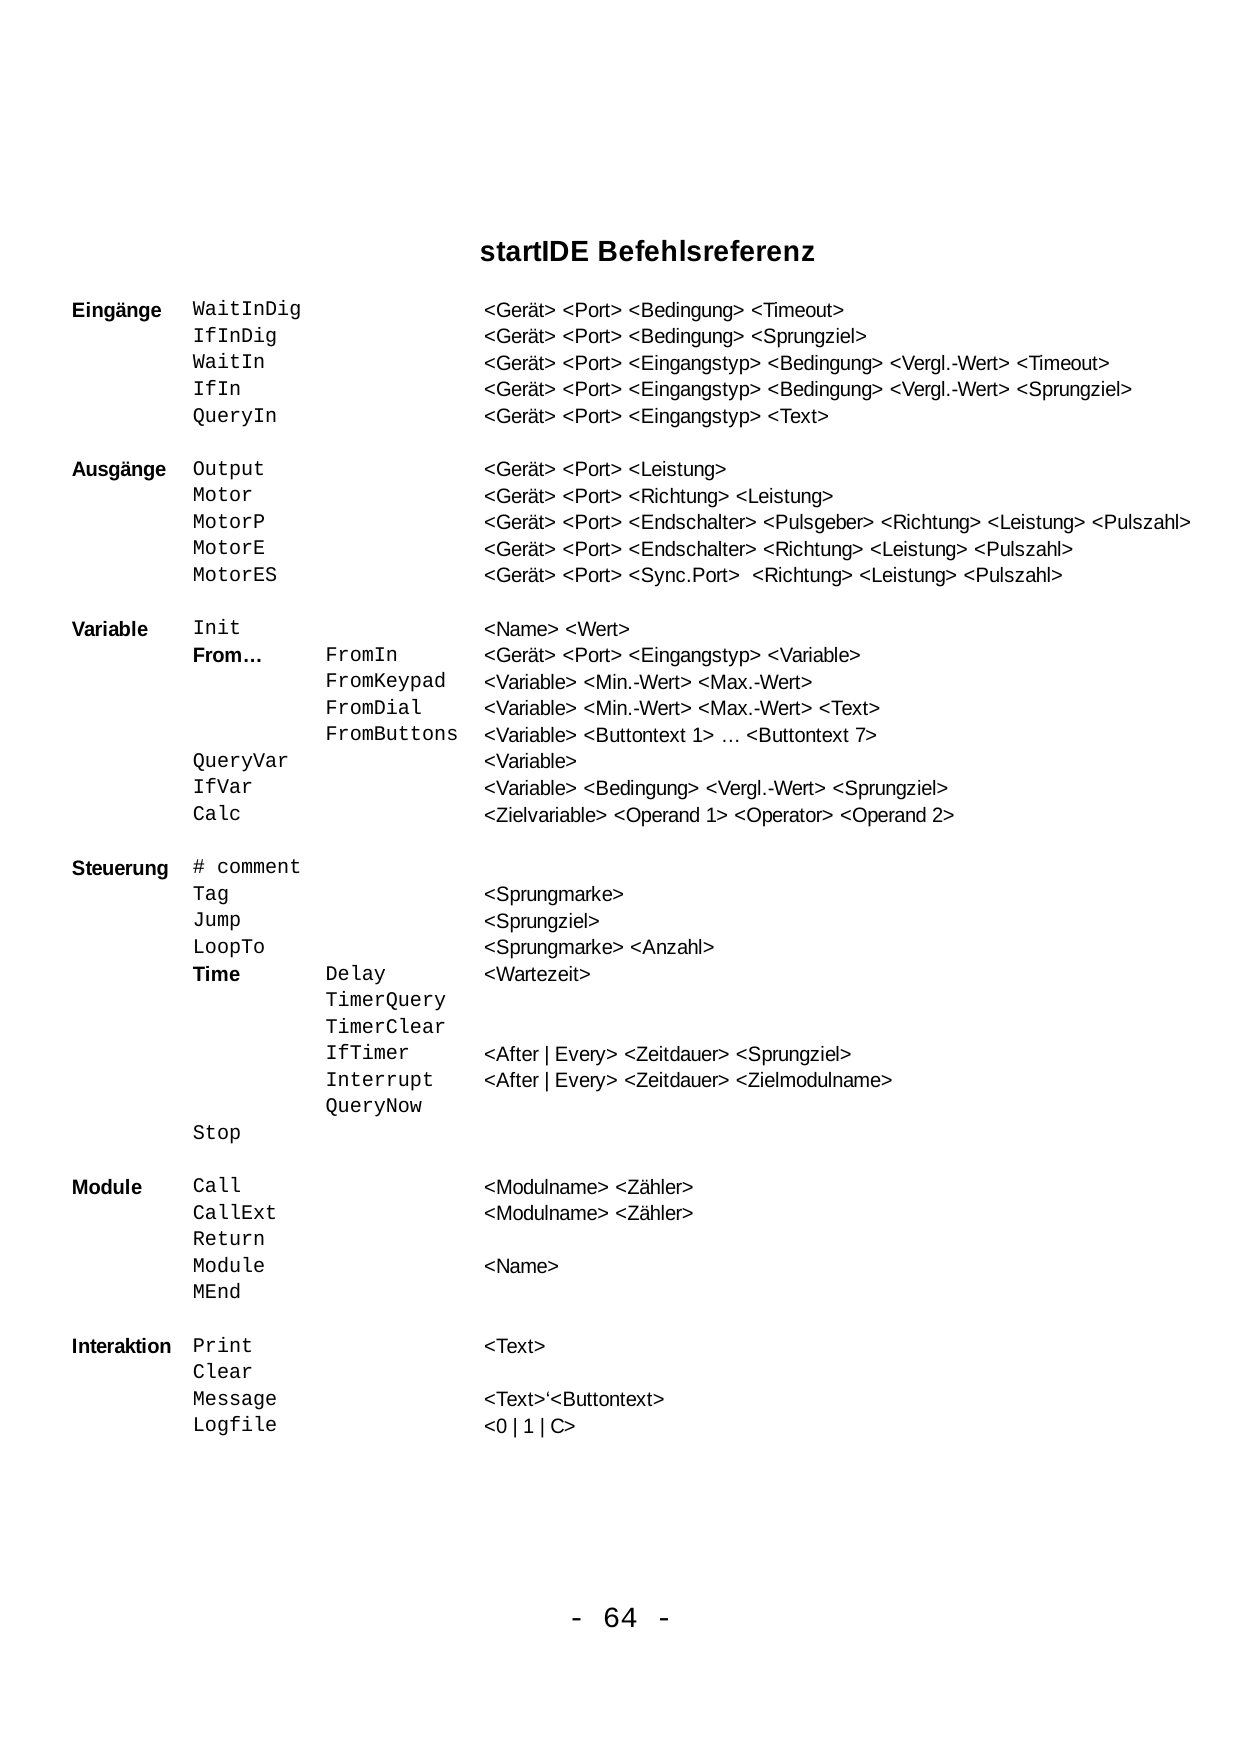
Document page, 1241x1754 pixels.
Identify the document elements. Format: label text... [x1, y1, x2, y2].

text Befehlsreferenz [118, 118, 1122, 156]
